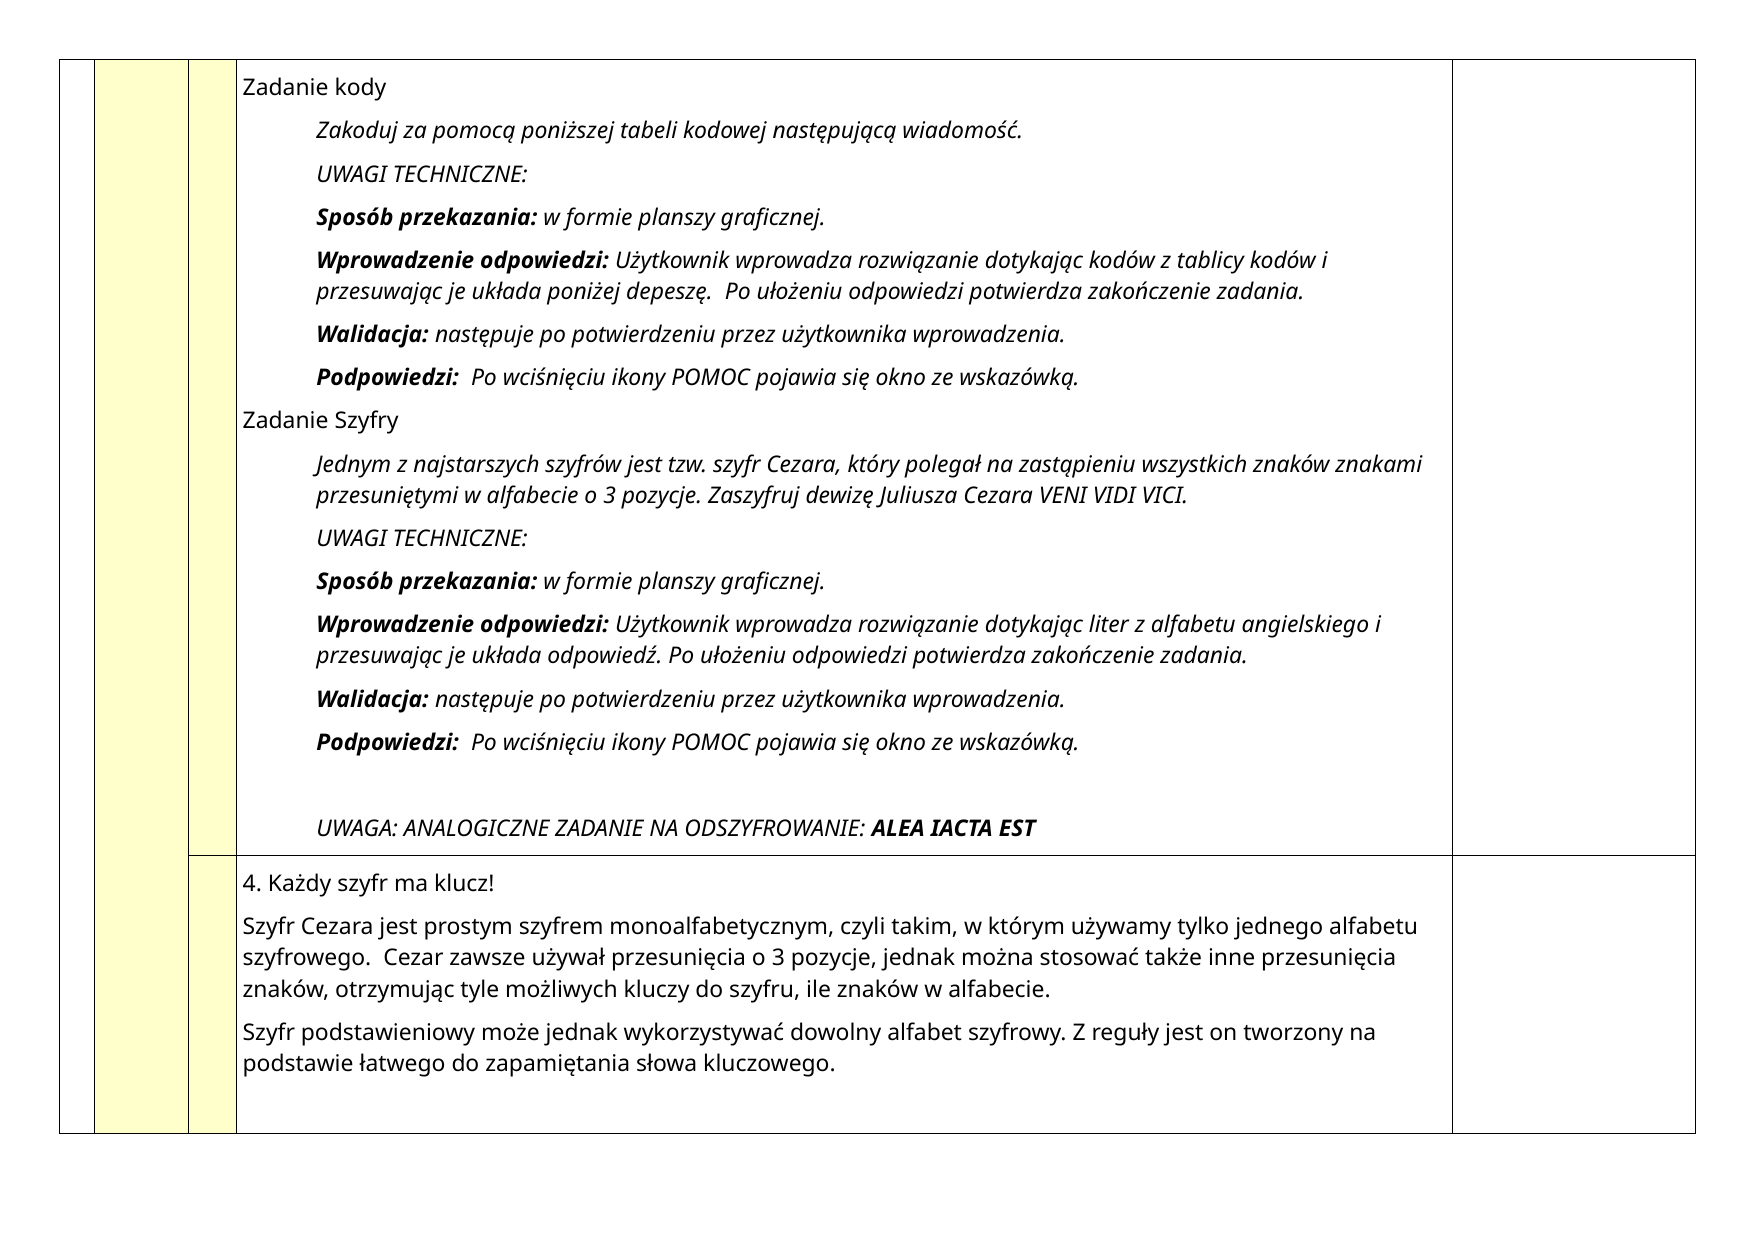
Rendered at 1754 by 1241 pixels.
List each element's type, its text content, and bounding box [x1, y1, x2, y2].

table_cell [1453, 60, 1695, 855]
table_cell 4. Każdy szyfr ma klucz! Szyfr Cezara jest prostym szyfrem monoalfabetycznym, czyli takim, w którym używamy tylko jednego alfabetu szyfrowego. Cezar zawsze używał przesunięcia o 3 pozycje, jednak można stosować także inne przesunięcia znaków, otrzymując tyle możliwych kluczy do szyfru, ile znaków w alfabecie. Szyfr podstawieniowy może jednak wykorzystywać dowolny alfabet szyfrowy. Z reguły jest on tworzony na podstawie łatwego do zapamiętania słowa kluczowego. [237, 856, 1452, 1133]
table_cell [1453, 856, 1695, 1133]
table_cell Zadanie kody Zakoduj za pomocą poniższej tabeli kodowej następującą wiadomość. UWAGI TECHNICZNE: Sposób przekazania: w formie planszy graficznej. Wprowadzenie odpowiedzi: Użytkownik wprowadza rozwiązanie dotykając kodów z tablicy kodów i przesuwając je układa poniżej depeszę. Po ułożeniu odpowiedzi potwierdza zakończenie zadania. Walidacja: następuje po potwierdzeniu przez użytkownika wprowadzenia. Podpowiedzi: Po wciśnięciu ikony POMOC pojawia się okno ze wskazówką. Zadanie Szyfry Jednym z najstarszych szyfrów jest tzw. szyfr Cezara, który polegał na zastąpieniu wszystkich znaków znakami przesuniętymi w alfabecie o 3 pozycje. Zaszyfruj dewizę Juliusza Cezara VENI VIDI VICI. UWAGI TECHNICZNE: Sposób przekazania: w formie planszy graficznej. Wprowadzenie odpowiedzi: Użytkownik wprowadza rozwiązanie dotykając liter z alfabetu angielskiego i przesuwając je układa odpowiedź. Po ułożeniu odpowiedzi potwierdza zakończenie zadania. Walidacja: następuje po potwierdzeniu przez użytkownika wprowadzenia. Podpowiedzi: Po wciśnięciu ikony POMOC pojawia się okno ze wskazówką. UWAGA: ANALOGICZNE ZADANIE NA ODSZYFROWANIE: ALEA IACTA EST [237, 60, 1452, 855]
table_cell [189, 856, 236, 1133]
table_cell [95, 60, 188, 1133]
table_cell [189, 60, 236, 855]
table_cell Ściana prawa wewnątrz [60, 60, 94, 1133]
